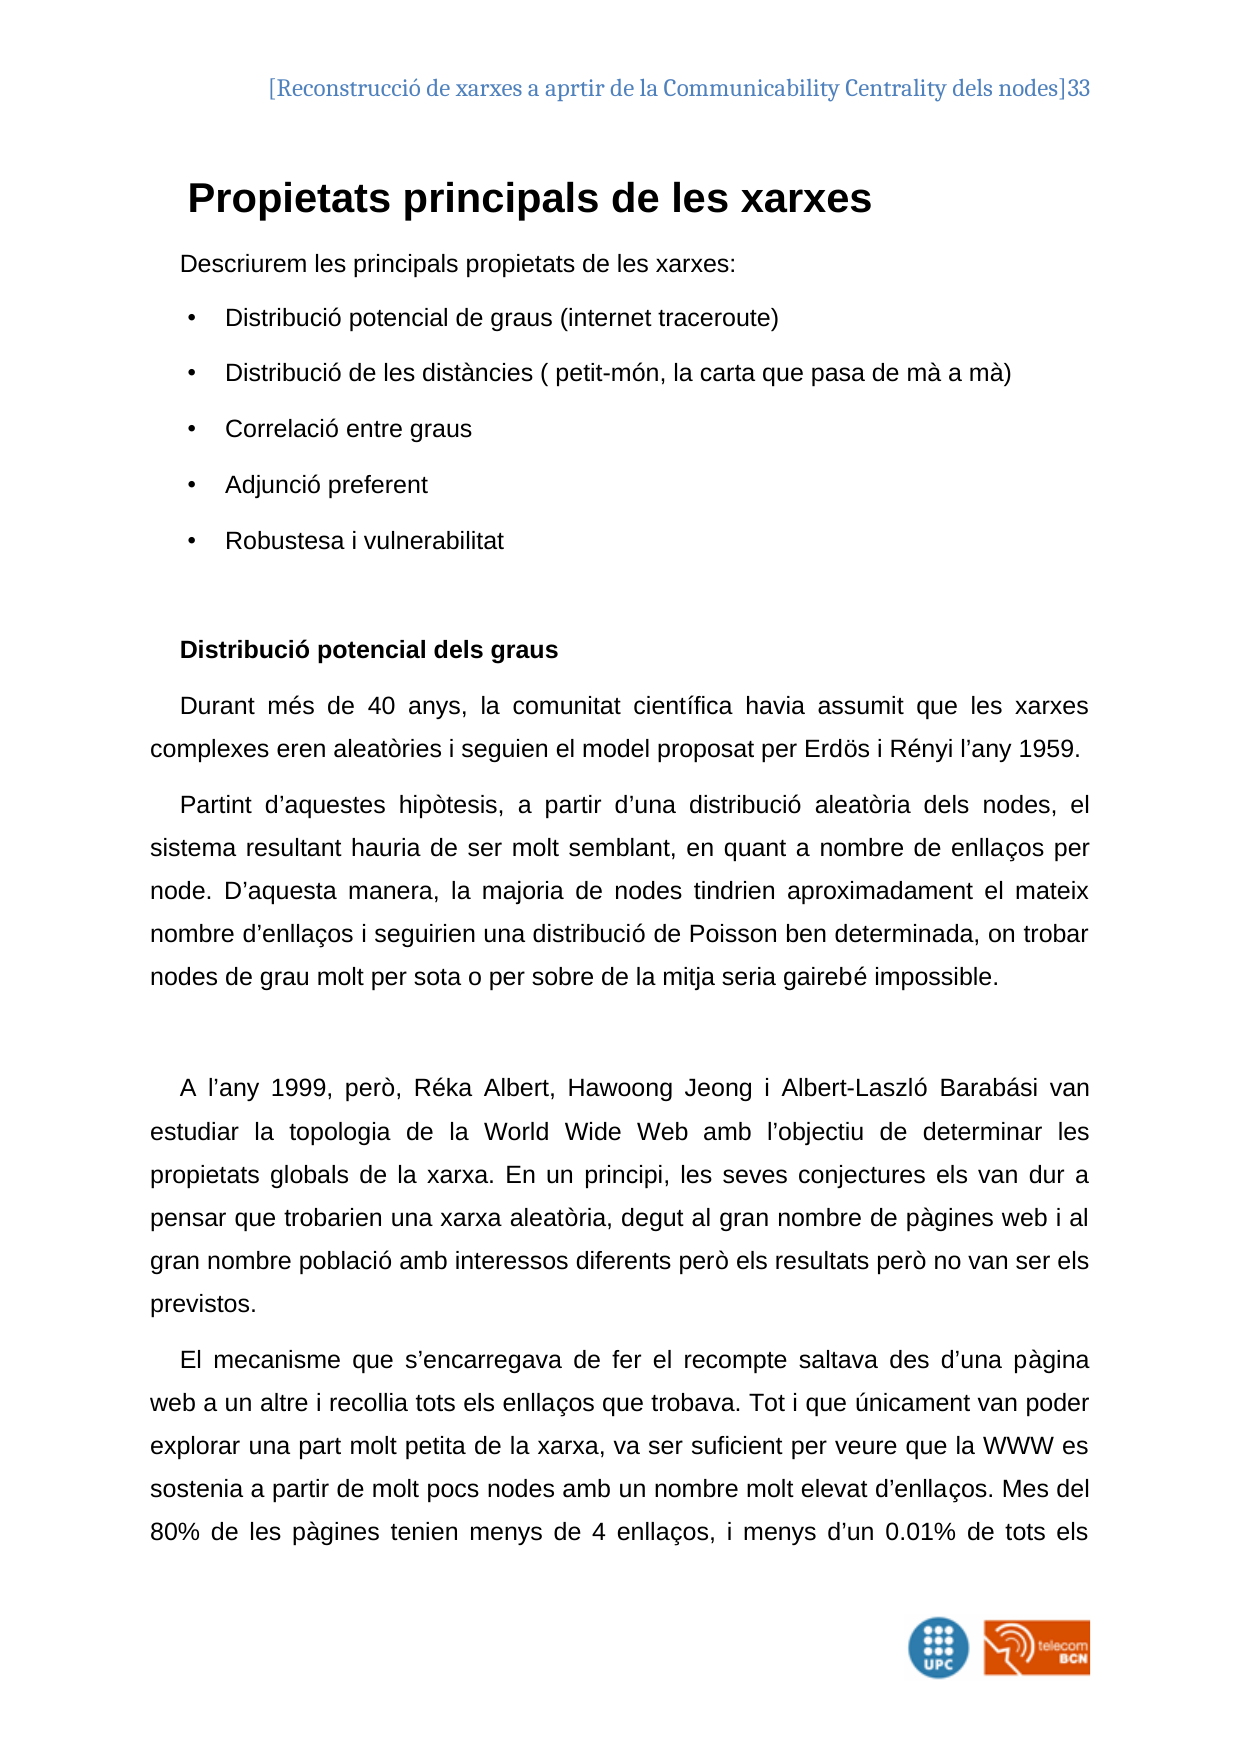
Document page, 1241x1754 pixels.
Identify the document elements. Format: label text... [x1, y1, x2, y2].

list Robustesa i vulnerabilitat [187, 526, 1090, 554]
picture [904, 1614, 1091, 1681]
list Correlació entre graus [187, 414, 1090, 443]
text Partint d’aquestes hipòtesis, a partir d’una distribució aleatòria dels nodes, el sistema resultant hauria de ser molt semblant, en quant a nombre de enllaços per node. D’aquesta manera, la majoria de nodes tindrien aproximadament el mateix nombre d’enllaços i seguirien una distribució de Poisson ben determinada, on trobar nodes de grau molt per sota o per sobre de la mitja seria gairebé impossible. [150, 789, 1090, 991]
list Distribució potencial de graus (internet traceroute) [187, 303, 1090, 332]
subtitle Propietats principals de les xarxes [187, 173, 1090, 221]
list Adjunció preferent [187, 470, 1090, 499]
text A l’any 1999, però, Réka Albert, Hawoong Jeong i Albert-Laszló Barabási van estudiar la topologia de la World Wide Web amb l’objectiu de determinar les propietats globals de la xarxa. En un principi, les seves conjectures els van dur a pensar que trobarien una xarxa aleatòria, degut al gran nombre de pàgines web i al gran nombre població amb interessos diferents però els resultats però no van ser els previstos. [150, 1073, 1090, 1318]
text Durant més de 40 anys, la comunitat científica havia assumit que les xarxes complexes eren aleatòries i seguien el model proposat per Erdös i Rényi l’any 1959. [150, 691, 1090, 763]
text Distribució potencial dels graus [150, 635, 1090, 664]
text El mecanisme que s’encarregava de fer el recompte saltava des d’una pàgina web a un altre i recollia tots els enllaços que trobava. Tot i que únicament van poder explorar una part molt petita de la xarxa, va ser suficient per veure que la WWW es sostenia a partir de molt pocs nodes amb un nombre molt elevat d’enllaços. Mes del 80% de les pàgines tenien menys de 4 enllaços, i menys d’un 0.01% de tots els [150, 1344, 1090, 1546]
list Distribució de les distàncies ( petit-món, la carta que pasa de mà a mà) [187, 358, 1090, 387]
text Descriurem les principals propietats de les xarxes: [150, 249, 1090, 278]
